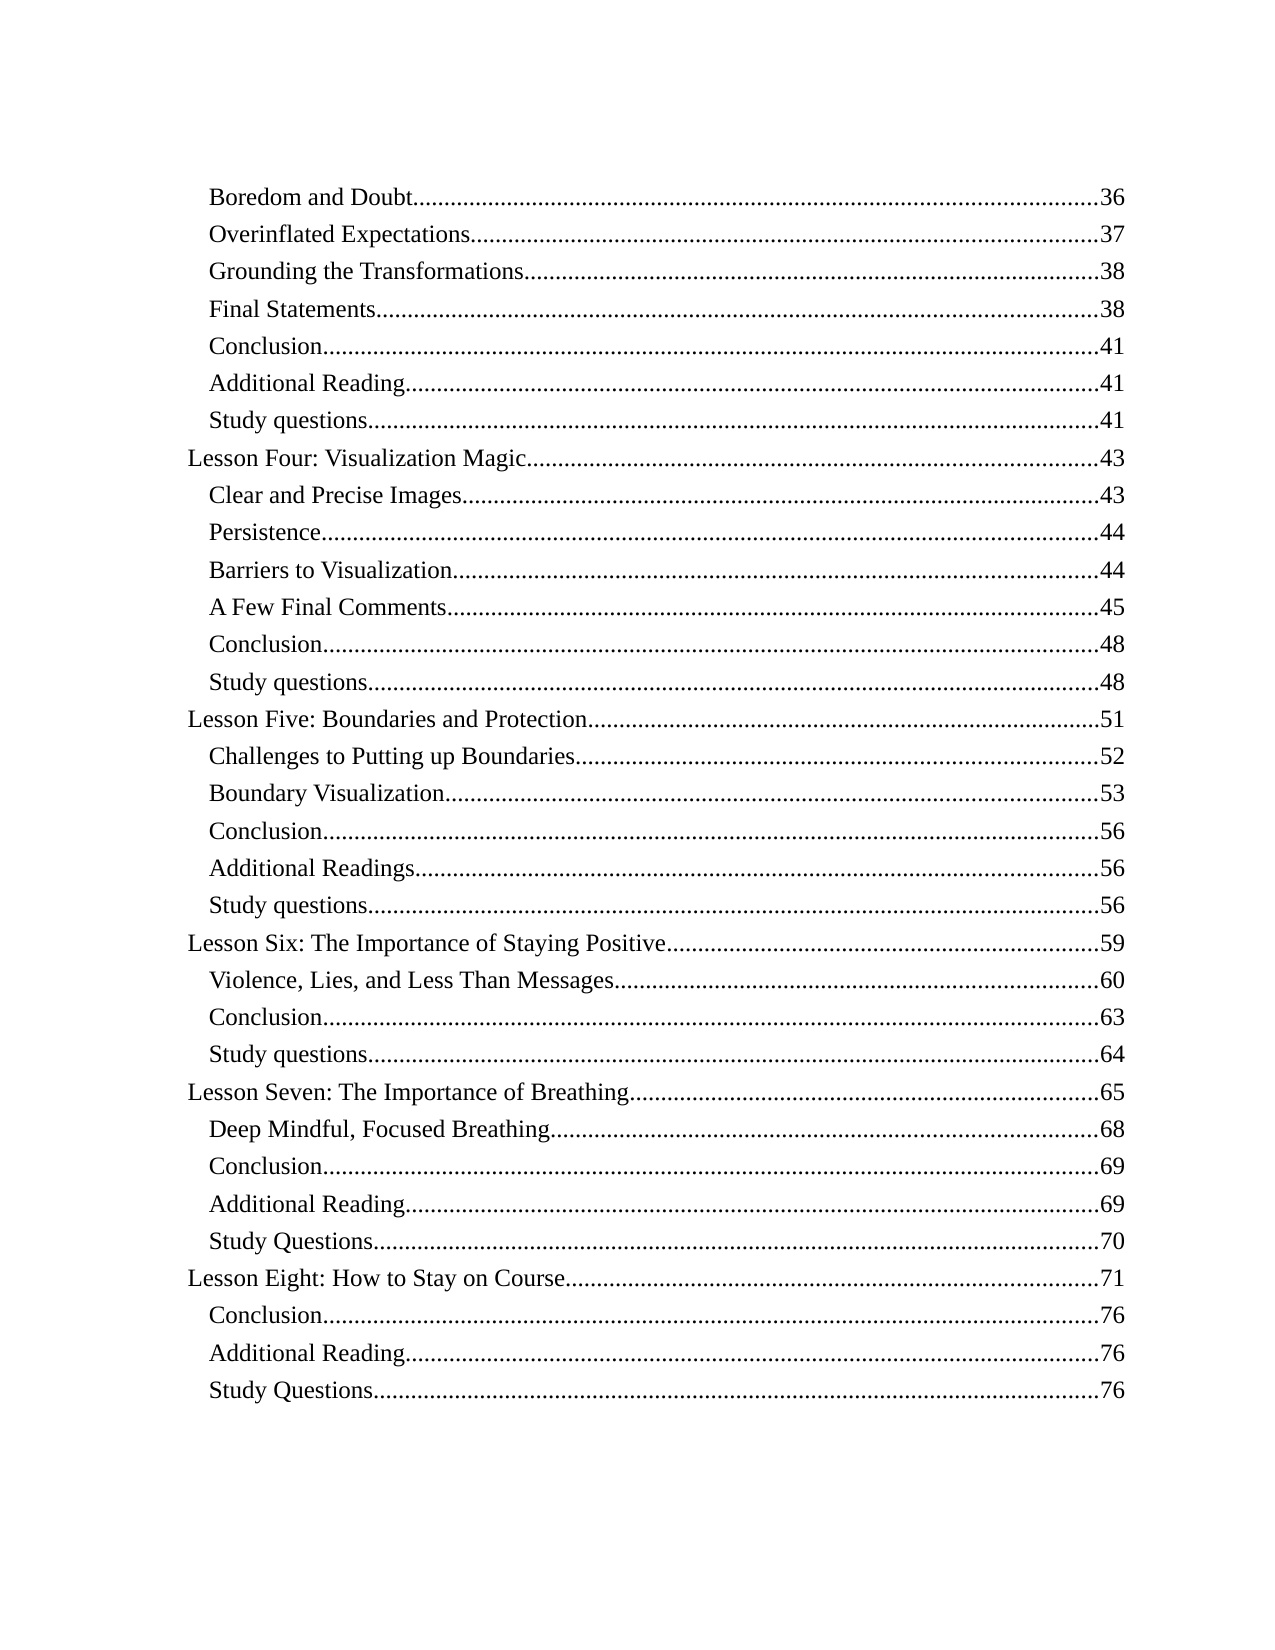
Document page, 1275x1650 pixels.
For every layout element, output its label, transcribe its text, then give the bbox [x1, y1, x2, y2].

text Clear and Precise Images 43 [208, 480, 1125, 509]
text Deep Mindful, Focused Breathing 68 [208, 1114, 1125, 1143]
text Final Statements 38 [208, 294, 1125, 322]
text Conclusion 76 [208, 1301, 1125, 1329]
text Study questions 64 [208, 1039, 1125, 1068]
text Conclusion 56 [208, 816, 1125, 844]
text Challenges to Putting up Boundaries 52 [208, 741, 1125, 770]
text Additional Reading 41 [208, 368, 1125, 397]
text Lesson Four: Visualization Magic 43 [187, 443, 1125, 472]
text Conclusion 63 [208, 1002, 1125, 1031]
text Grounding the Transformations 38 [208, 256, 1125, 285]
text Lesson Seven: The Importance of Breathing 65 [187, 1077, 1125, 1106]
text Persistence 44 [208, 517, 1125, 546]
text Boredom and Doubt 36 [208, 182, 1125, 211]
text Lesson Five: Boundaries and Protection 51 [187, 704, 1125, 733]
text Study Questions 70 [208, 1226, 1125, 1255]
text Overinflated Expectations 37 [208, 219, 1125, 248]
text Lesson Eight: How to Stay on Course 71 [187, 1263, 1125, 1292]
text A Few Final Comments 45 [208, 592, 1125, 621]
text Study Questions 76 [208, 1375, 1125, 1404]
text Additional Reading 76 [208, 1338, 1125, 1367]
text Conclusion 69 [208, 1151, 1125, 1180]
text Study questions 48 [208, 667, 1125, 695]
text Study questions 41 [208, 406, 1125, 434]
text Barriers to Visualization 44 [208, 555, 1125, 583]
text Violence, Lies, and Less Than Messages 60 [208, 965, 1125, 994]
text Additional Readings 56 [208, 853, 1125, 882]
text Study questions 56 [208, 890, 1125, 919]
text Boundary Visualization 53 [208, 778, 1125, 807]
text Conclusion 48 [208, 629, 1125, 658]
text Additional Reading 69 [208, 1189, 1125, 1217]
text Conclusion 41 [208, 331, 1125, 360]
text Lesson Six: The Importance of Staying Positive 59 [187, 928, 1125, 956]
